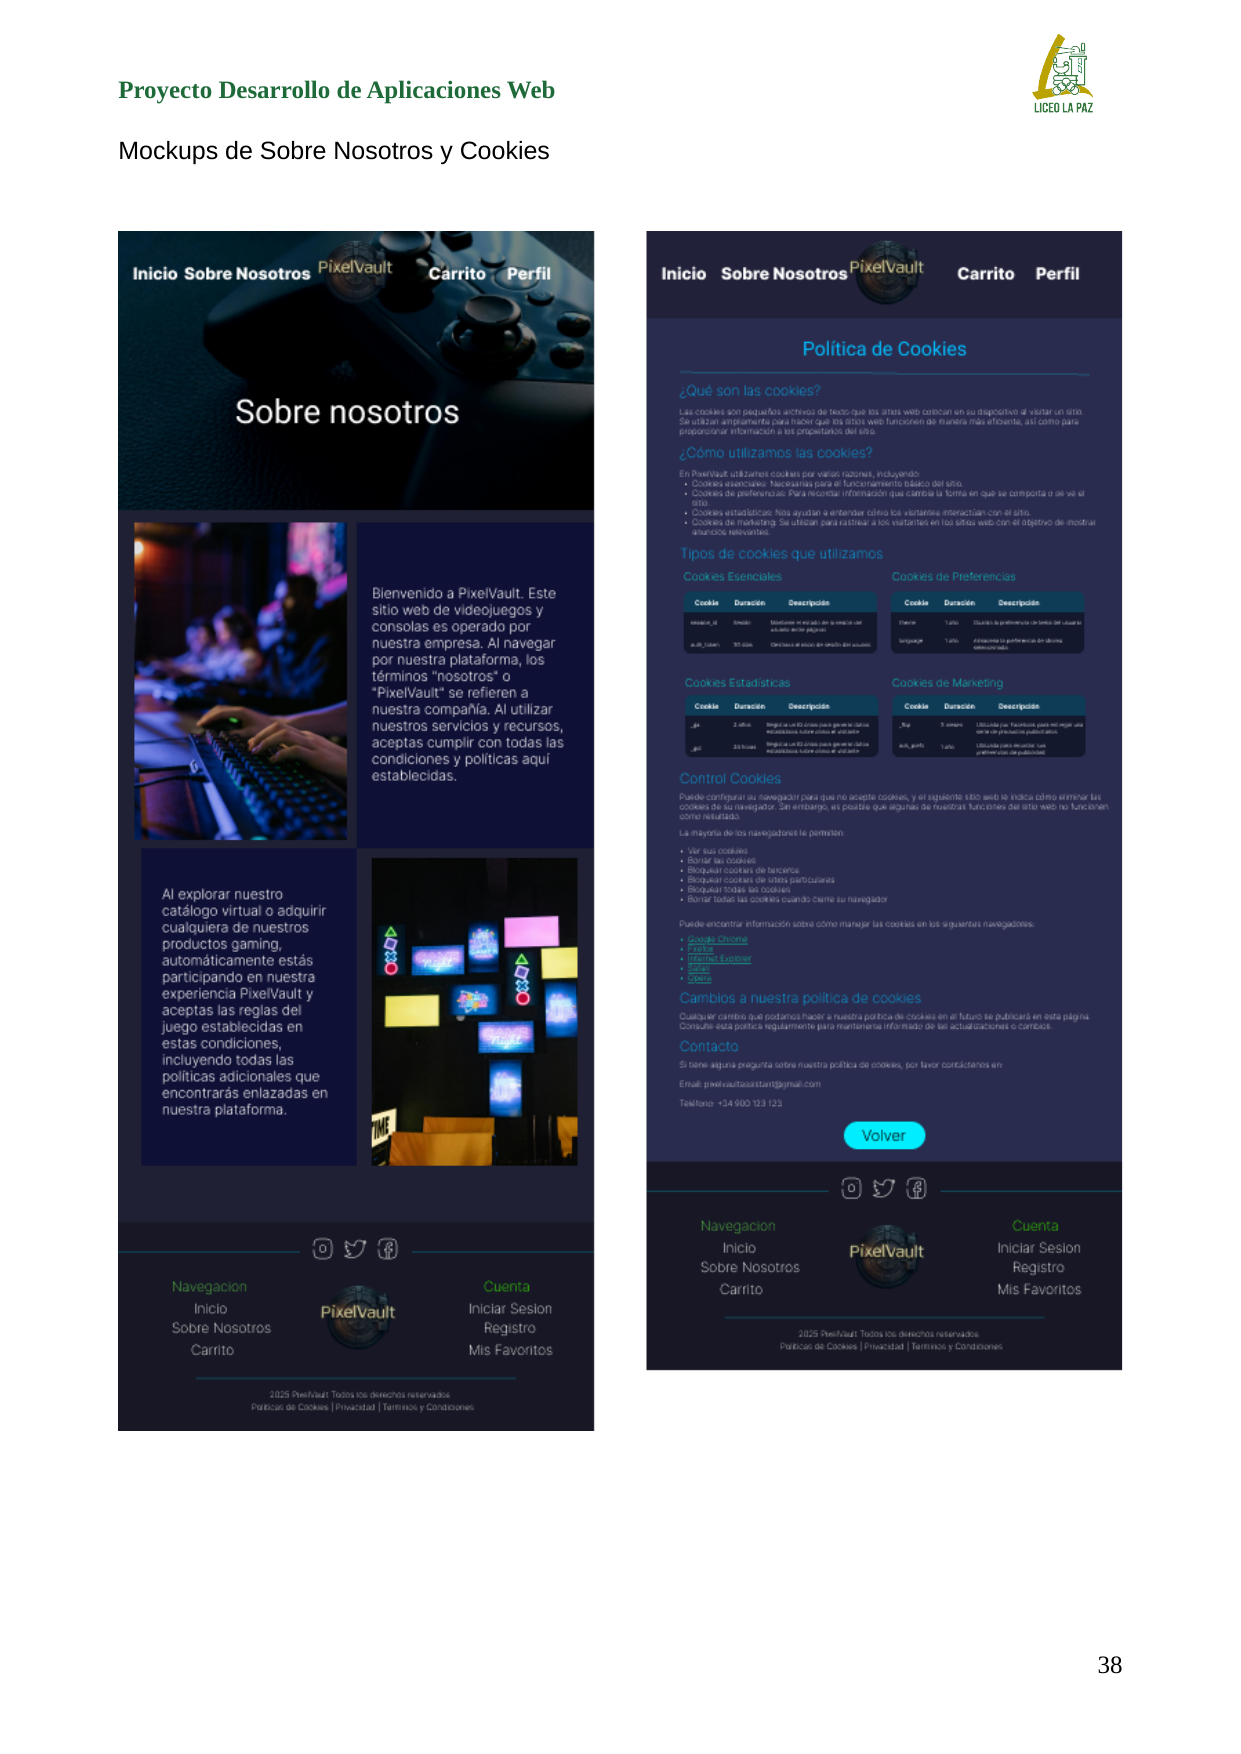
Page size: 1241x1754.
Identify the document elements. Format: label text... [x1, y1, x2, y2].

picture [1025, 26, 1100, 121]
picture [118, 231, 1123, 1431]
text Mockups de Sobre Nosotros y Cookies [118, 136, 1122, 164]
